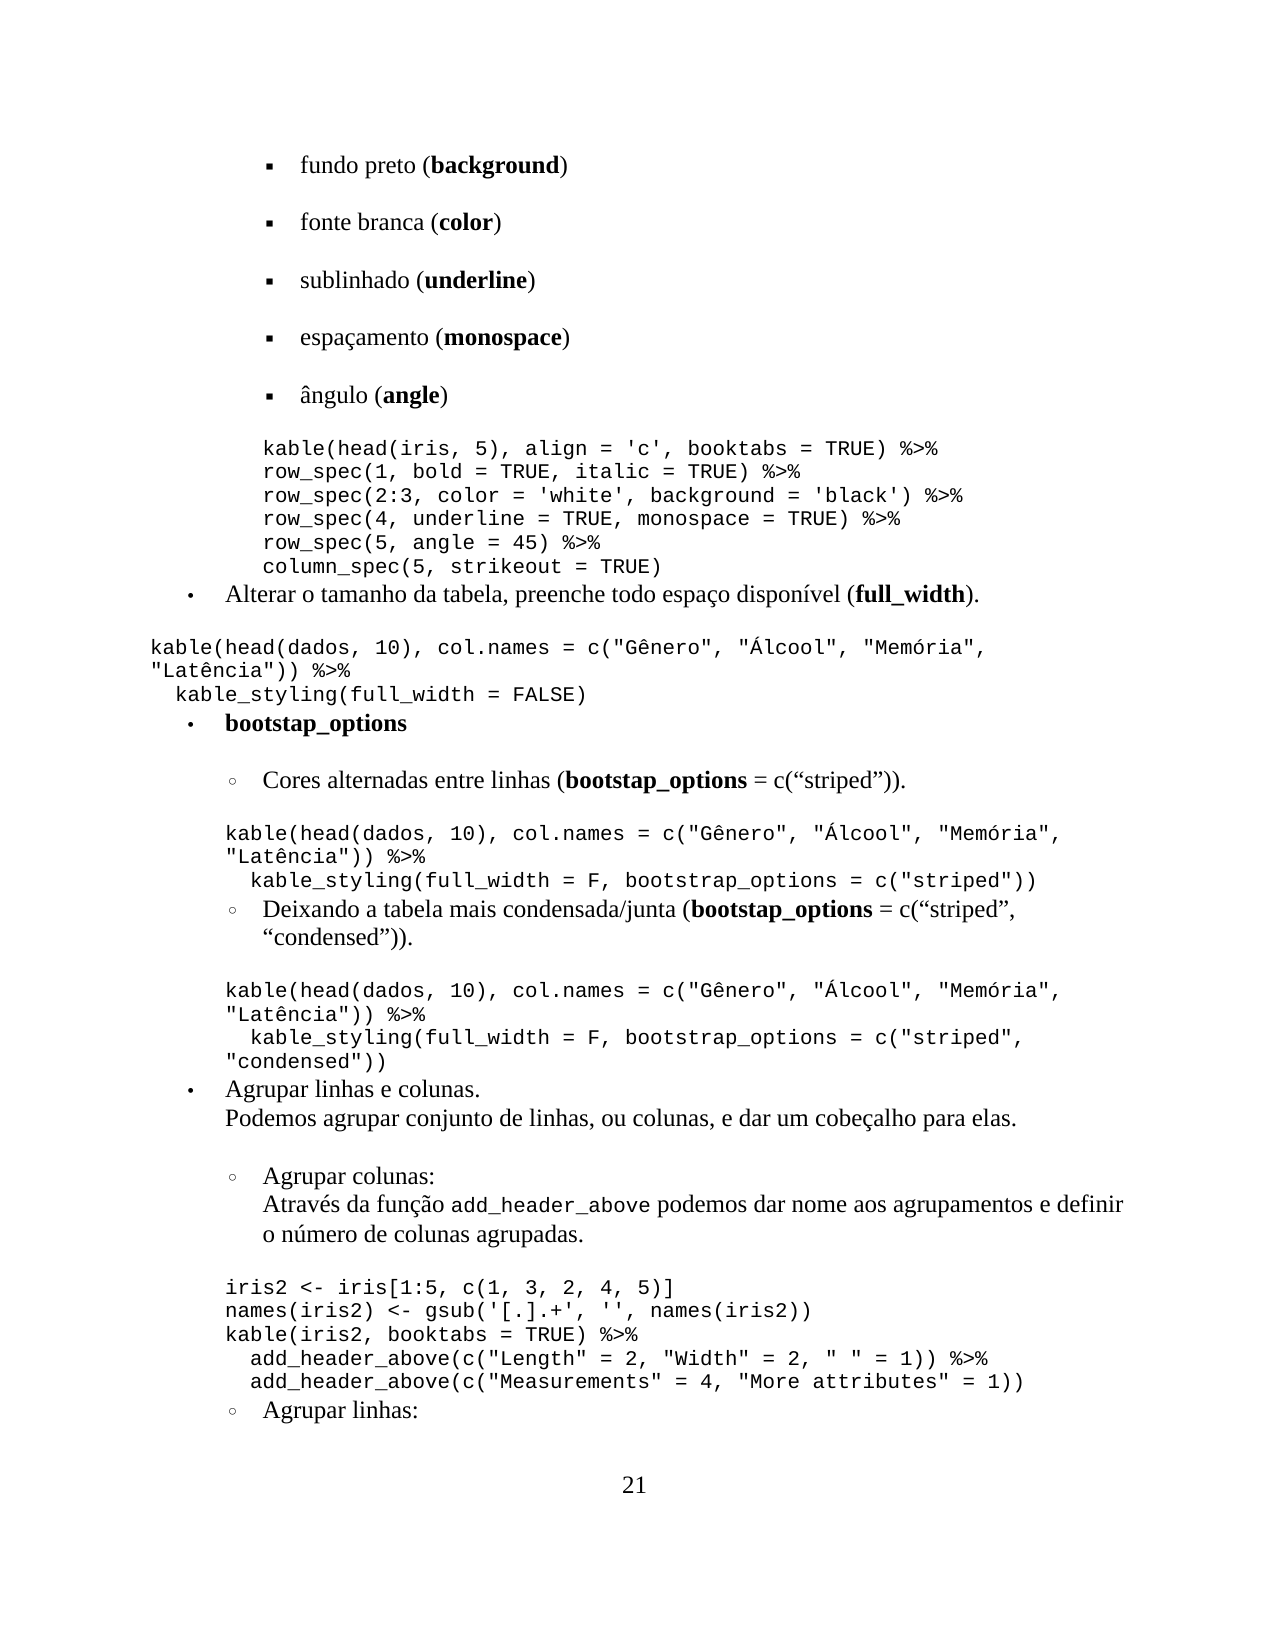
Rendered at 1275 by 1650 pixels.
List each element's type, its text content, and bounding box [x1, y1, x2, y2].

list iris2 <- iris[1:5, c(1, 3, 2, 4, 5)] [187, 1277, 1125, 1300]
list kable(head(iris, 5), align = 'c', booktabs = TRUE) %>% [225, 437, 1125, 461]
list names(iris2) <- gsub('[.].+', '', names(iris2)) [187, 1300, 1125, 1324]
list kable_styling(full_width = F, bootstrap_options = c("striped", "condensed")) [187, 1027, 1125, 1074]
list row_spec(2:3, color = 'white', background = 'black') %>% [225, 485, 1125, 508]
list Agrupar colunas: Através da função add_header_above podemos dar nome aos agrupamentos e definir o número de colunas agrupadas. [225, 1161, 1125, 1277]
list Cores alternadas entre linhas (bootstap_options = c(“striped”)). [225, 765, 1125, 823]
list kable(head(dados, 10), col.names = c("Gênero", "Álcool", "Memória", "Latência")) %>% [187, 980, 1125, 1027]
list bootstap_options [187, 708, 1125, 765]
list add_header_above(c("Length" = 2, "Width" = 2, " " = 1)) %>% [187, 1348, 1125, 1371]
list Agrupar linhas: [225, 1395, 1125, 1424]
list fundo preto (background) [262, 150, 1125, 207]
text kable(head(dados, 10), col.names = c("Gênero", "Álcool", "Memória", "Latência")) %>% [150, 637, 1125, 684]
list fonte branca (color) [262, 207, 1125, 265]
list kable(iris2, booktabs = TRUE) %>% [187, 1324, 1125, 1348]
list row_spec(1, bold = TRUE, italic = TRUE) %>% [225, 461, 1125, 485]
list Deixando a tabela mais condensada/junta (bootstap_options = c(“striped”, “condensed”)). [225, 894, 1125, 980]
list Agrupar linhas e colunas. Podemos agrupar conjunto de linhas, ou colunas, e dar um cobeçalho para elas. [187, 1074, 1125, 1161]
text kable_styling(full_width = FALSE) [150, 684, 1125, 708]
list row_spec(5, angle = 45) %>% [225, 532, 1125, 556]
list ângulo (angle) [262, 380, 1125, 437]
list kable(head(dados, 10), col.names = c("Gênero", "Álcool", "Memória", "Latência")) %>% [187, 823, 1125, 870]
list sublinhado (underline) [262, 265, 1125, 322]
list kable_styling(full_width = F, bootstrap_options = c("striped")) [187, 870, 1125, 894]
list espaçamento (monospace) [262, 322, 1125, 380]
list row_spec(4, underline = TRUE, monospace = TRUE) %>% [225, 508, 1125, 532]
list column_spec(5, strikeout = TRUE) [225, 556, 1125, 579]
list add_header_above(c("Measurements" = 4, "More attributes" = 1)) [187, 1371, 1125, 1395]
list Alterar o tamanho da tabela, preenche todo espaço disponível (full_width). [187, 579, 1125, 637]
